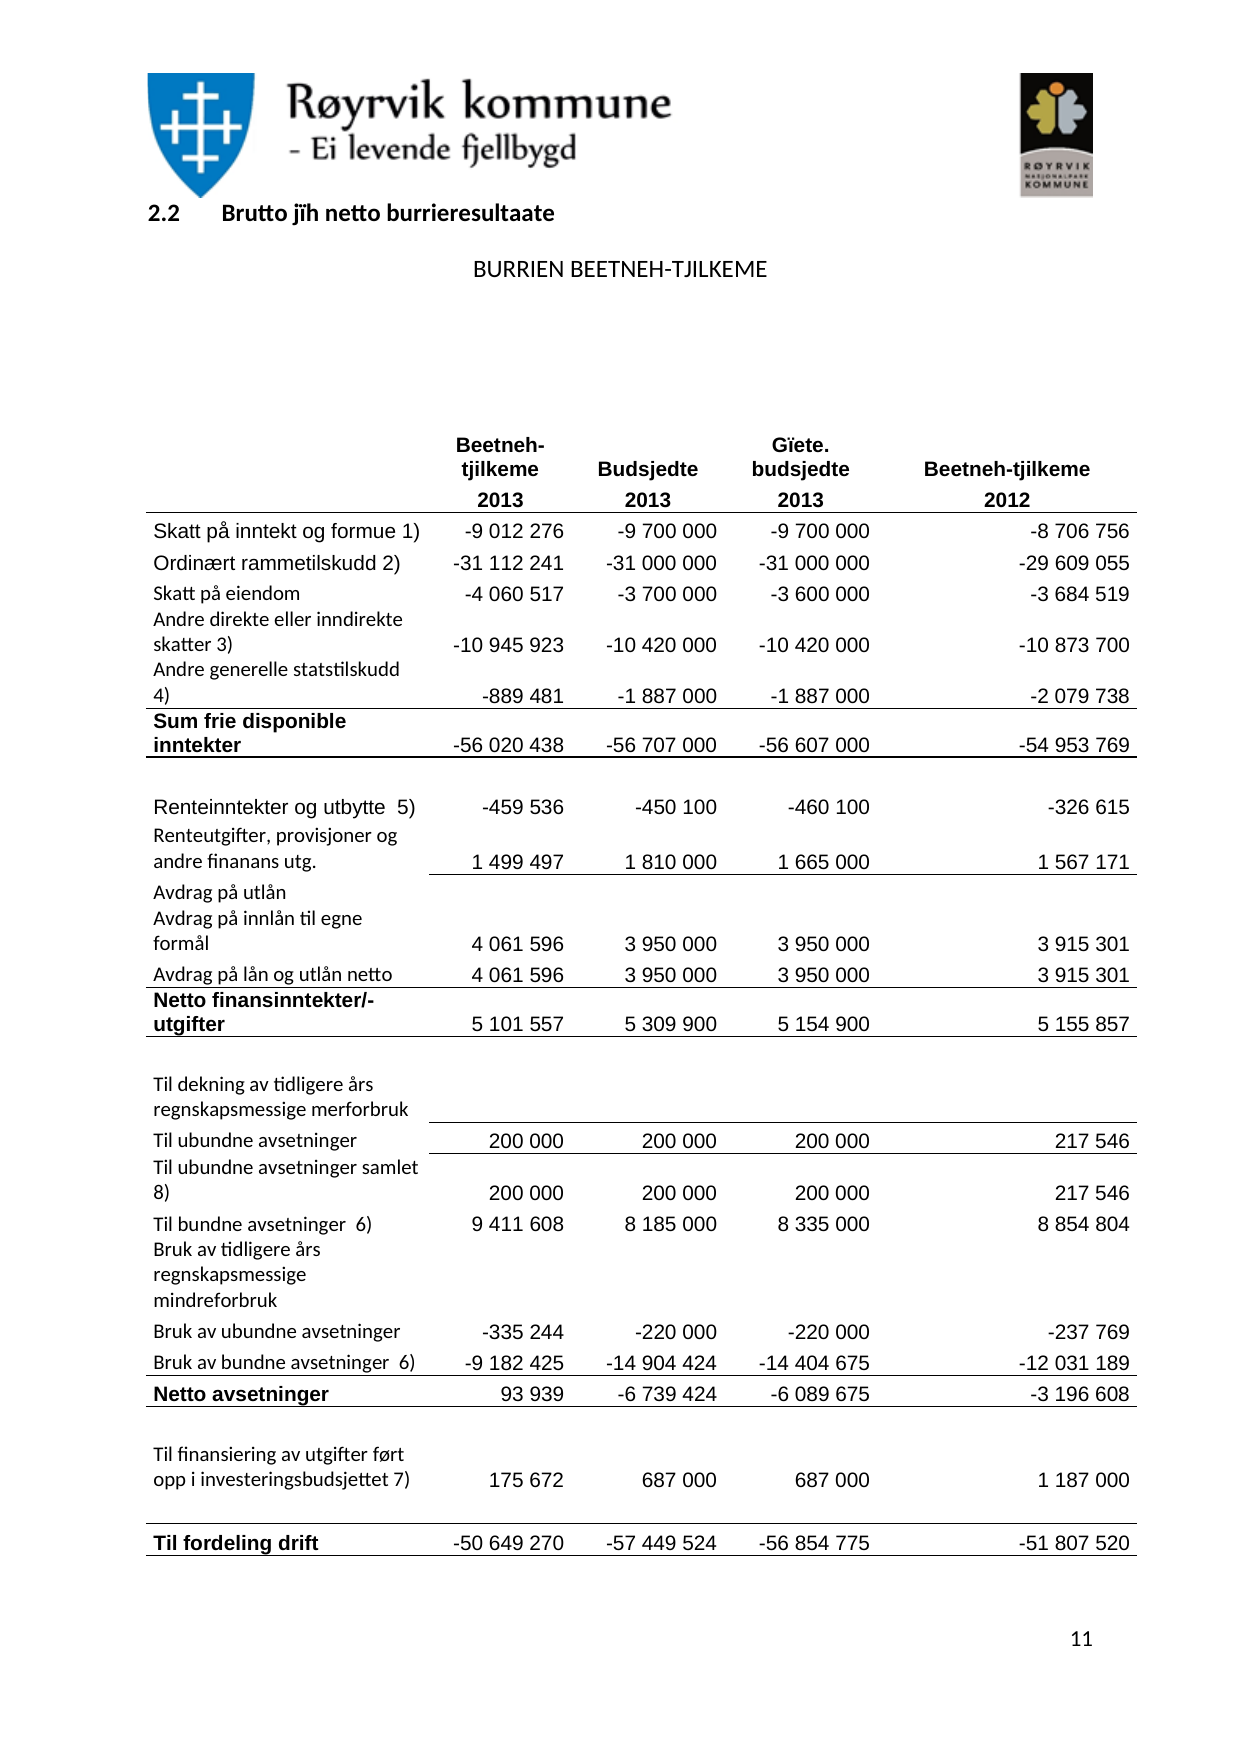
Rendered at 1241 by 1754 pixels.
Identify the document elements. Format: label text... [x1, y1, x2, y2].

table_cell -3 700 000 [571, 575, 724, 606]
table_cell Andre generelle statstilskudd 4) [146, 657, 429, 707]
table_cell -3 600 000 [724, 575, 877, 606]
table_cell 2012 [877, 481, 1137, 512]
table_cell -56 707 000 [571, 709, 724, 756]
table_cell -459 536 [429, 788, 571, 819]
table_cell 200 000 [571, 1123, 724, 1153]
table_cell 3 915 301 [877, 905, 1137, 956]
table_cell -57 449 524 [571, 1524, 724, 1554]
table_cell -10 873 700 [877, 606, 1137, 657]
table_cell [724, 1037, 877, 1067]
table_cell Til fordeling drift [146, 1524, 429, 1554]
table_cell 5 155 857 [877, 988, 1137, 1036]
table_cell -889 481 [429, 657, 571, 707]
table_cell [429, 758, 571, 788]
table_cell -31 000 000 [724, 543, 877, 574]
text 2.2 Brutto jïh netto burrieresultaate [148, 198, 1093, 228]
table_cell 200 000 [724, 1123, 877, 1153]
table_cell -9 182 425 [429, 1344, 571, 1375]
table_cell -14 404 675 [724, 1344, 877, 1375]
table_cell 200 000 [724, 1154, 877, 1205]
table_cell [724, 1236, 877, 1312]
table_cell -220 000 [571, 1313, 724, 1344]
table_cell Skatt på eiendom [146, 575, 429, 606]
table_cell [724, 758, 877, 788]
table_cell [877, 1067, 1137, 1122]
table_header Beetneh-tjilkeme [429, 433, 571, 481]
table_cell [146, 1556, 429, 1586]
table_cell [877, 1492, 1137, 1523]
table_cell [146, 481, 429, 512]
table_cell -10 420 000 [724, 606, 877, 657]
table_cell -1 887 000 [571, 657, 724, 707]
table_cell [429, 1492, 571, 1523]
table_cell 687 000 [724, 1438, 877, 1492]
table_cell 3 950 000 [724, 956, 877, 987]
table_cell Netto finansinntekter/-utgifter [146, 988, 429, 1036]
table_cell -220 000 [724, 1313, 877, 1344]
table_cell -10 945 923 [429, 606, 571, 657]
table_cell -56 020 438 [429, 709, 571, 756]
table_cell -56 607 000 [724, 709, 877, 756]
table_cell 200 000 [571, 1154, 724, 1205]
table_cell -6 089 675 [724, 1376, 877, 1406]
table_cell 93 939 [429, 1376, 571, 1406]
table_cell -10 420 000 [571, 606, 724, 657]
table_cell 200 000 [429, 1154, 571, 1205]
table_cell Bruk av ubundne avsetninger [146, 1313, 429, 1344]
table_cell 4 061 596 [429, 905, 571, 956]
table_cell [724, 1407, 877, 1437]
table_cell Til ubundne avsetninger samlet 8) [146, 1153, 429, 1205]
text BURRIEN BEETNEH-TJILKEME [148, 253, 1093, 284]
table_cell Renteinntekter og utbytte 5) [146, 788, 429, 819]
table_cell -9 012 276 [429, 513, 571, 543]
table_cell -3 684 519 [877, 575, 1137, 606]
table_cell 5 154 900 [724, 988, 877, 1036]
table_cell 1 567 171 [877, 819, 1137, 873]
table_cell -14 904 424 [571, 1344, 724, 1375]
table_cell [571, 1556, 724, 1586]
table_cell 4 061 596 [429, 956, 571, 987]
table_cell 175 672 [429, 1438, 571, 1492]
table_cell [724, 1067, 877, 1122]
table_cell -4 060 517 [429, 575, 571, 606]
table_cell 5 101 557 [429, 988, 571, 1036]
table_cell -31 112 241 [429, 543, 571, 574]
table_cell [429, 1067, 571, 1122]
table_cell [877, 1037, 1137, 1067]
table_cell [877, 1556, 1137, 1586]
table_cell 2013 [571, 481, 724, 512]
table_cell 9 411 608 [429, 1205, 571, 1236]
table_cell [724, 1492, 877, 1523]
table_cell [571, 1037, 724, 1067]
table_cell -6 739 424 [571, 1376, 724, 1406]
table_cell [571, 1236, 724, 1312]
table_cell 3 950 000 [571, 956, 724, 987]
table_cell 2013 [429, 481, 571, 512]
table_cell -237 769 [877, 1313, 1137, 1344]
table_cell 3 915 301 [877, 956, 1137, 987]
table_cell [571, 1407, 724, 1437]
table_header Gïete. budsjedte [724, 433, 877, 481]
table_cell [146, 758, 429, 788]
table_cell -326 615 [877, 788, 1137, 819]
table_cell -450 100 [571, 788, 724, 819]
table_cell [571, 875, 724, 905]
table_cell Netto avsetninger [146, 1376, 429, 1406]
table_cell [429, 1556, 571, 1586]
table_cell -335 244 [429, 1313, 571, 1344]
table_cell Skatt på inntekt og formue 1) [146, 513, 429, 543]
table_cell [571, 1492, 724, 1523]
table_cell Bruk av bundne avsetninger 6) [146, 1344, 429, 1375]
table_cell [571, 1067, 724, 1122]
table_cell -56 854 775 [724, 1524, 877, 1554]
table_cell Renteutgifter, provisjoner og andre finanans utg. [146, 819, 429, 873]
table_cell -3 196 608 [877, 1376, 1137, 1406]
table_cell 3 950 000 [571, 905, 724, 956]
table_cell [429, 1236, 571, 1312]
table_cell [146, 1037, 429, 1067]
table_cell -8 706 756 [877, 513, 1137, 543]
table_cell 1 810 000 [571, 819, 724, 873]
table_cell Til ubundne avsetninger [146, 1122, 429, 1153]
table_cell Sum frie disponible inntekter [146, 709, 429, 756]
table_cell 8 185 000 [571, 1205, 724, 1236]
table_cell 2013 [724, 481, 877, 512]
table_cell -9 700 000 [571, 513, 724, 543]
table_cell -31 000 000 [571, 543, 724, 574]
table_header Beetneh-tjilkeme [877, 433, 1137, 481]
table_cell Avdrag på lån og utlån netto [146, 956, 429, 987]
table_cell -2 079 738 [877, 657, 1137, 707]
table_cell [724, 875, 877, 905]
table_cell 200 000 [429, 1123, 571, 1153]
table_cell [429, 875, 571, 905]
table_cell Bruk av tidligere års regnskapsmessige mindreforbruk [146, 1236, 429, 1312]
table_cell [571, 758, 724, 788]
table_cell [429, 1037, 571, 1067]
table_cell -54 953 769 [877, 709, 1137, 756]
table_cell 8 335 000 [724, 1205, 877, 1236]
table_cell -12 031 189 [877, 1344, 1137, 1375]
table_cell Avdrag på utlån [146, 874, 429, 905]
table_cell -50 649 270 [429, 1524, 571, 1554]
table_header Budsjedte [571, 433, 724, 481]
table_cell -9 700 000 [724, 513, 877, 543]
table_cell -29 609 055 [877, 543, 1137, 574]
table_cell 1 665 000 [724, 819, 877, 873]
table_cell [877, 875, 1137, 905]
table_cell [724, 1556, 877, 1586]
table_cell [429, 1407, 571, 1437]
table_cell Til dekning av tidligere års regnskapsmessige merforbruk [146, 1067, 429, 1122]
table_cell 3 950 000 [724, 905, 877, 956]
table_cell [146, 1407, 429, 1437]
picture [147, 73, 1093, 198]
table_cell [146, 1492, 429, 1523]
table_cell 5 309 900 [571, 988, 724, 1036]
table_cell -1 887 000 [724, 657, 877, 707]
table_cell Ordinært rammetilskudd 2) [146, 543, 429, 574]
table_cell Avdrag på innlån til egne formål [146, 905, 429, 956]
table_cell 8 854 804 [877, 1205, 1137, 1236]
table_cell 687 000 [571, 1438, 724, 1492]
table_cell -51 807 520 [877, 1524, 1137, 1554]
table_cell Til bundne avsetninger 6) [146, 1205, 429, 1236]
table_cell Til finansiering av utgifter ført opp i investeringsbudsjettet 7) [146, 1438, 429, 1492]
table_cell Andre direkte eller inndirekte skatter 3) [146, 606, 429, 657]
table_header [146, 433, 429, 481]
table_cell [877, 1236, 1137, 1312]
table_cell 1 187 000 [877, 1438, 1137, 1492]
table_cell [877, 1407, 1137, 1437]
table_cell 217 546 [877, 1154, 1137, 1205]
table_cell -460 100 [724, 788, 877, 819]
table_cell 217 546 [877, 1123, 1137, 1153]
table_cell [877, 758, 1137, 788]
table_cell 1 499 497 [429, 819, 571, 873]
